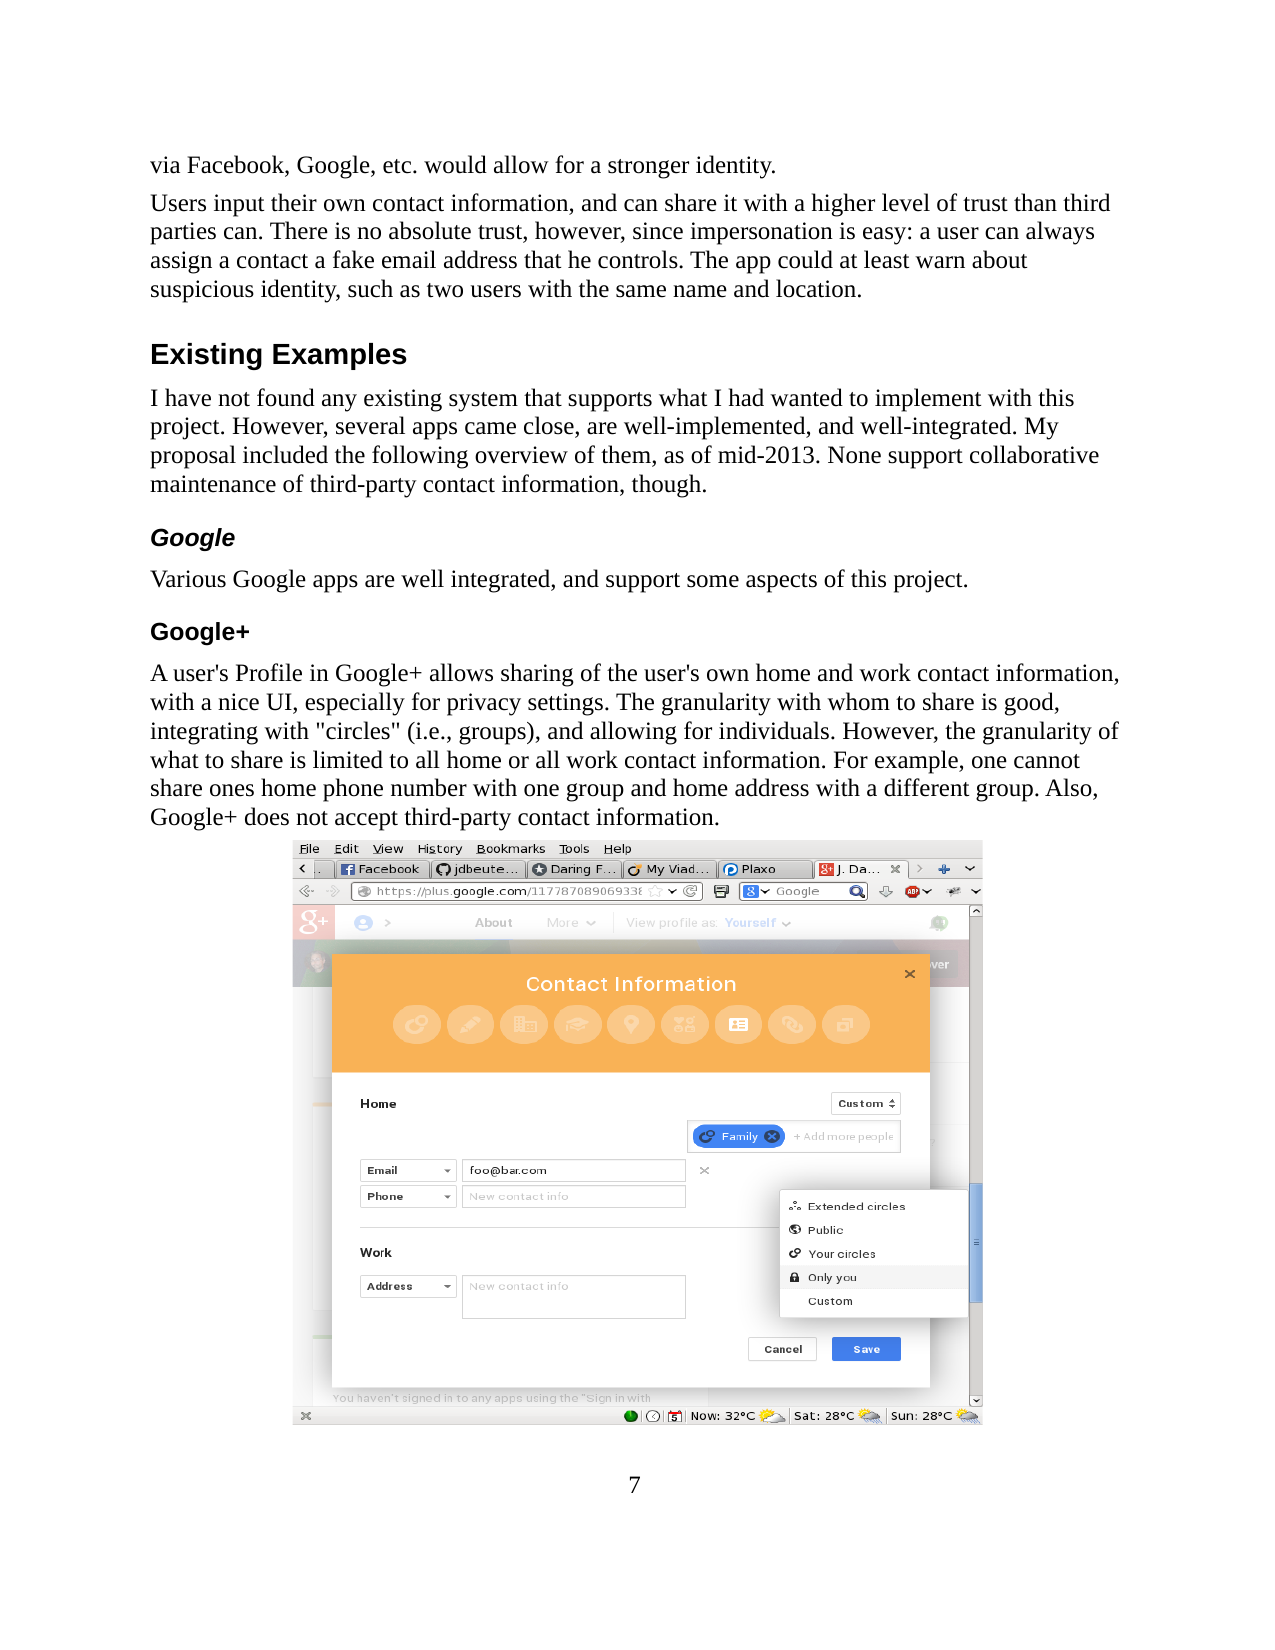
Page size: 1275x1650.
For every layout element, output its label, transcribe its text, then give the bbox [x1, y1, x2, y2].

text via Facebook, Google, etc. would allow for a stronger identity. [150, 150, 1125, 179]
picture [292, 840, 983, 1425]
subtitle Google+ [150, 617, 1125, 646]
text I have not found any existing system that supports what I had wanted to implement with this project. However, several apps came close, are well-implemented, and well-integrated. My proposal included the following overview of them, as of mid-2013. None support collaborative maintenance of third-party contact information, though. [150, 383, 1125, 498]
subtitle Google [150, 523, 1125, 551]
subtitle Existing Examples [150, 337, 1125, 370]
text Various Google apps are well integrated, and support some aspects of this project. [150, 564, 1125, 592]
text Users input their own contact information, and can share it with a higher level of trust than third parties can. There is no absolute trust, however, since impersonation is easy: a user can always assign a contact a fake email address that he controls. The app could at least warn about suspicious identity, such as two users with the same name and location. [150, 188, 1125, 303]
text A user's Profile in Google+ allows sharing of the user's own home and work contact information, with a nice UI, especially for privacy settings. The granularity with whom to share is good, integrating with "circles" (i.e., groups), and allowing for individuals. However, the granularity of what to share is limited to all home or all work contact information. For example, one cannot share ones home phone number with one group and home address with a different group. Also, Google+ does not accept third-party contact information. [150, 658, 1125, 831]
